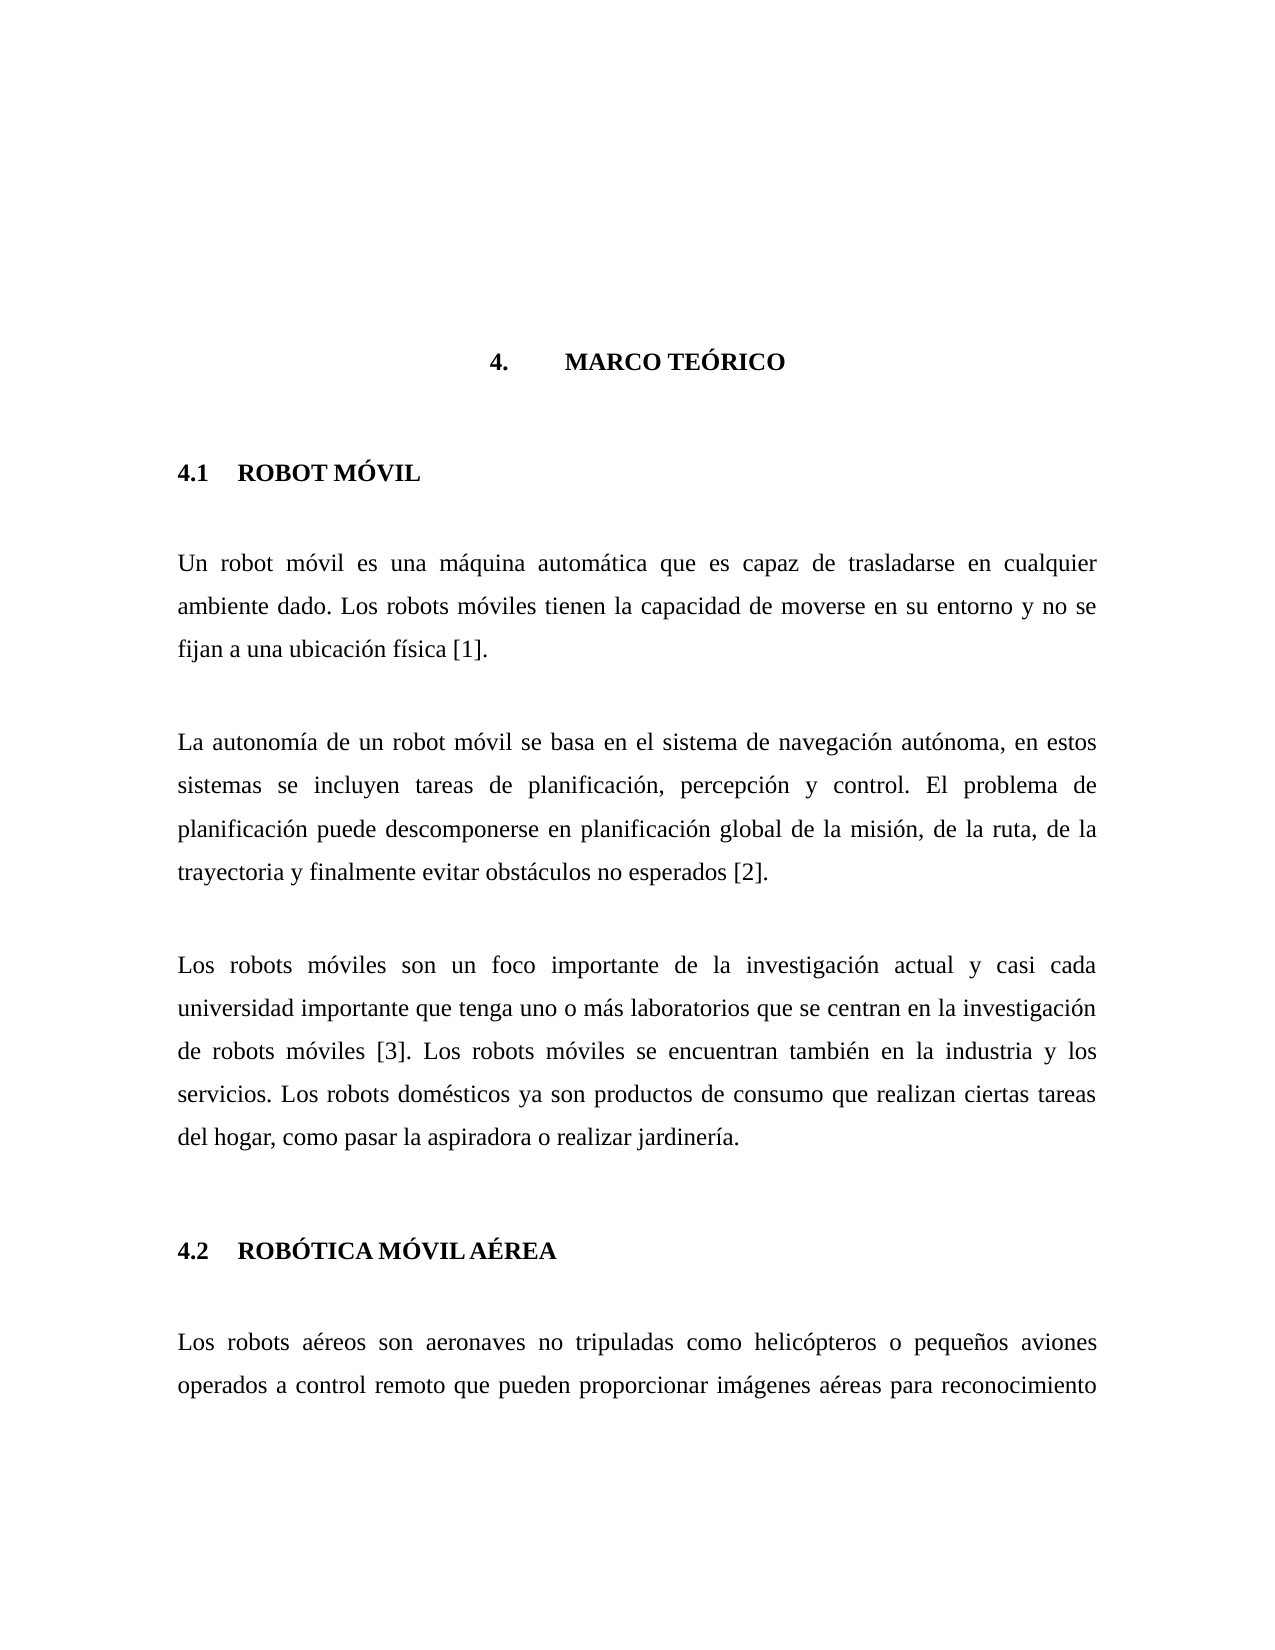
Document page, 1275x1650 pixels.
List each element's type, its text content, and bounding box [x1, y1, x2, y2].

subtitle MARCO TEÓRICO [177, 347, 1098, 375]
text Un robot móvil es una máquina automática que es capaz de trasladarse en cualquier ambiente dado. Los robots móviles tienen la capacidad de moverse en su entorno y no se fijan a una ubicación física [1]. [177, 548, 1098, 663]
text Los robots móviles son un foco importante de la investigación actual y casi cada universidad importante que tenga uno o más laboratorios que se centran en la investigación de robots móviles [3]. Los robots móviles se encuentran también en la industria y los servicios. Los robots domésticos ya son productos de consumo que realizan ciertas tareas del hogar, como pasar la aspiradora o realizar jardinería. [177, 950, 1098, 1151]
text La autonomía de un robot móvil se basa en el sistema de navegación autónoma, en estos sistemas se incluyen tareas de planificación, percepción y control. El problema de planificación puede descomponerse en planificación global de la misión, de la ruta, de la trayectoria y finalmente evitar obstáculos no esperados [2]. [177, 727, 1098, 886]
subtitle ROBÓTICA MÓVIL AÉREA [177, 1236, 1098, 1265]
text Los robots aéreos son aeronaves no tripuladas como helicópteros o pequeños aviones operados a control remoto que pueden proporcionar imágenes aéreas para reconocimiento [177, 1327, 1098, 1399]
subtitle ROBOT MÓVIL [177, 458, 1098, 487]
